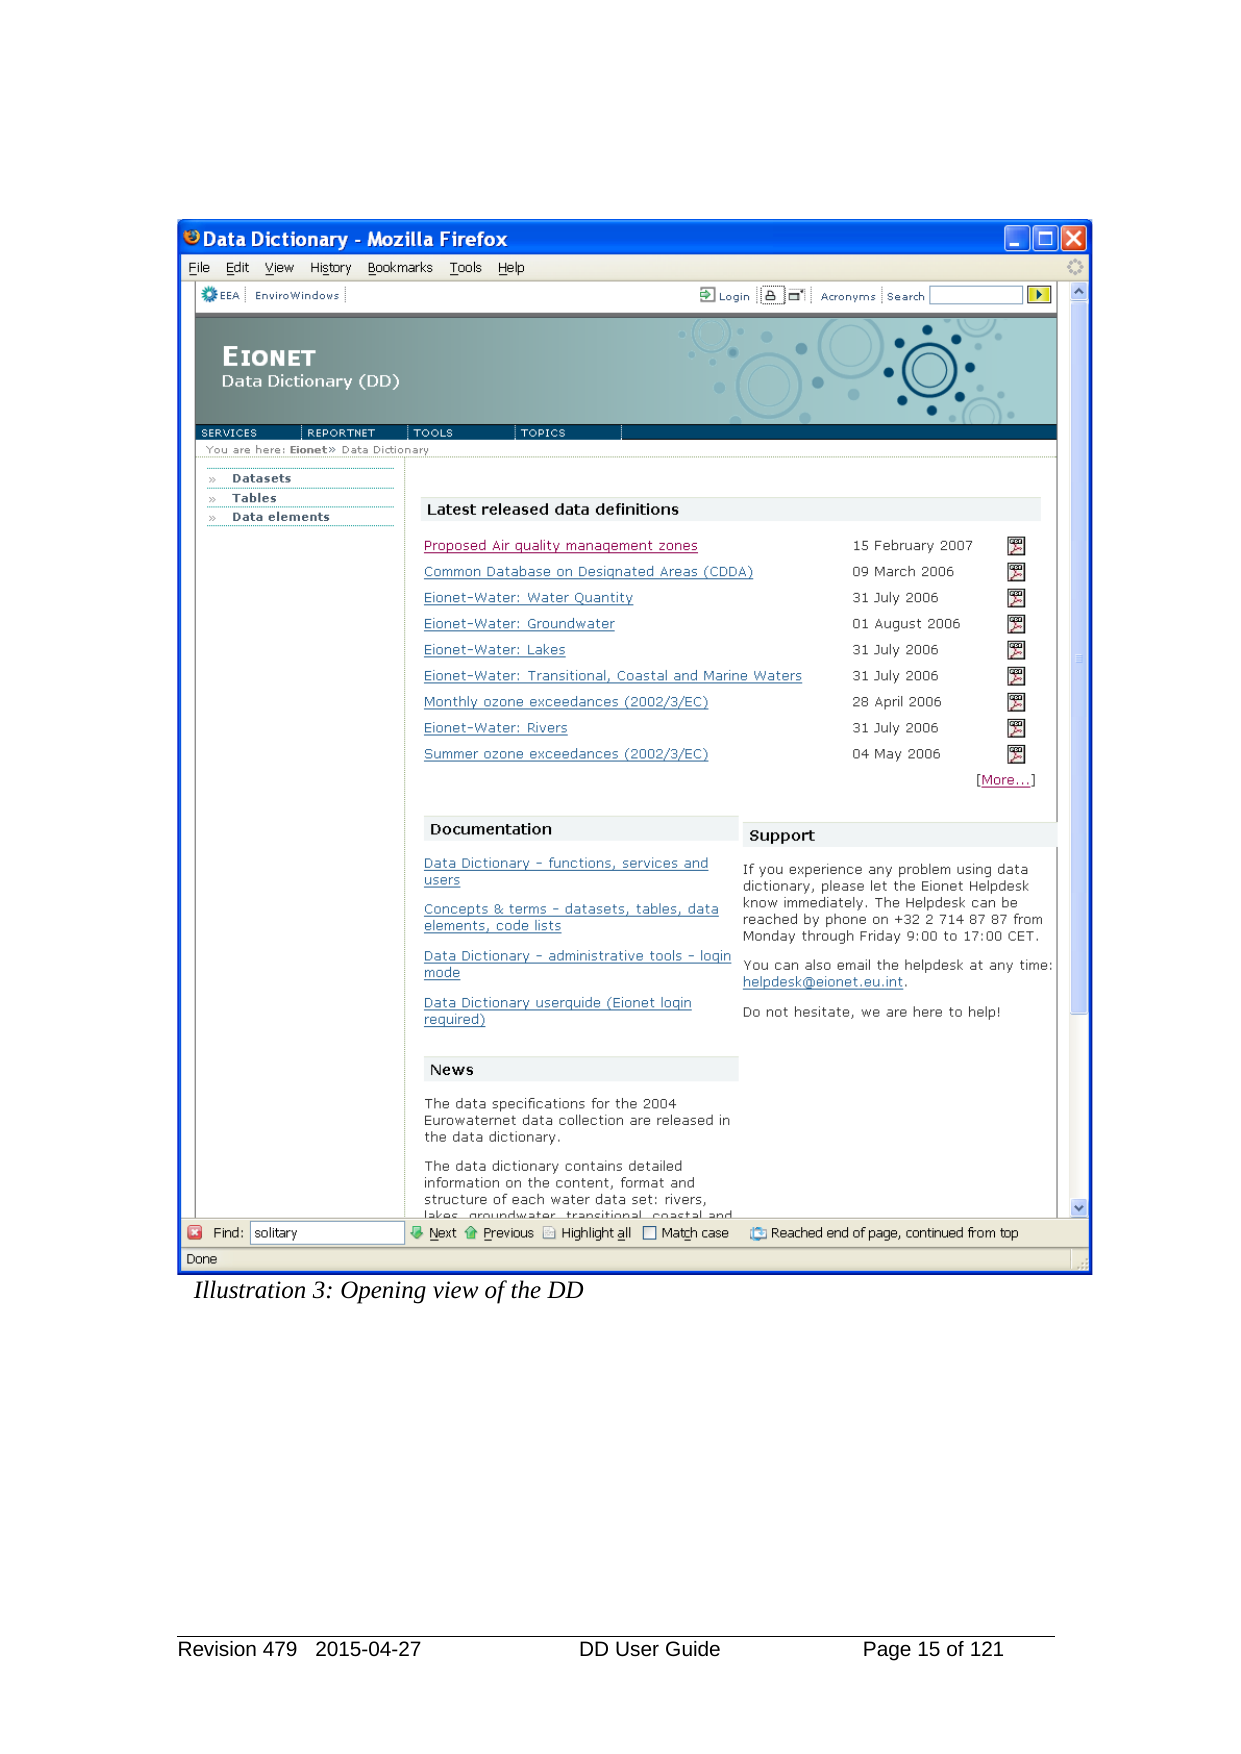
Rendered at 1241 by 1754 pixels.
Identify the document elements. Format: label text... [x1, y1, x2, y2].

text Illustration 3: Opening view of the DD [194, 1275, 1076, 1304]
picture [177, 219, 1093, 1275]
